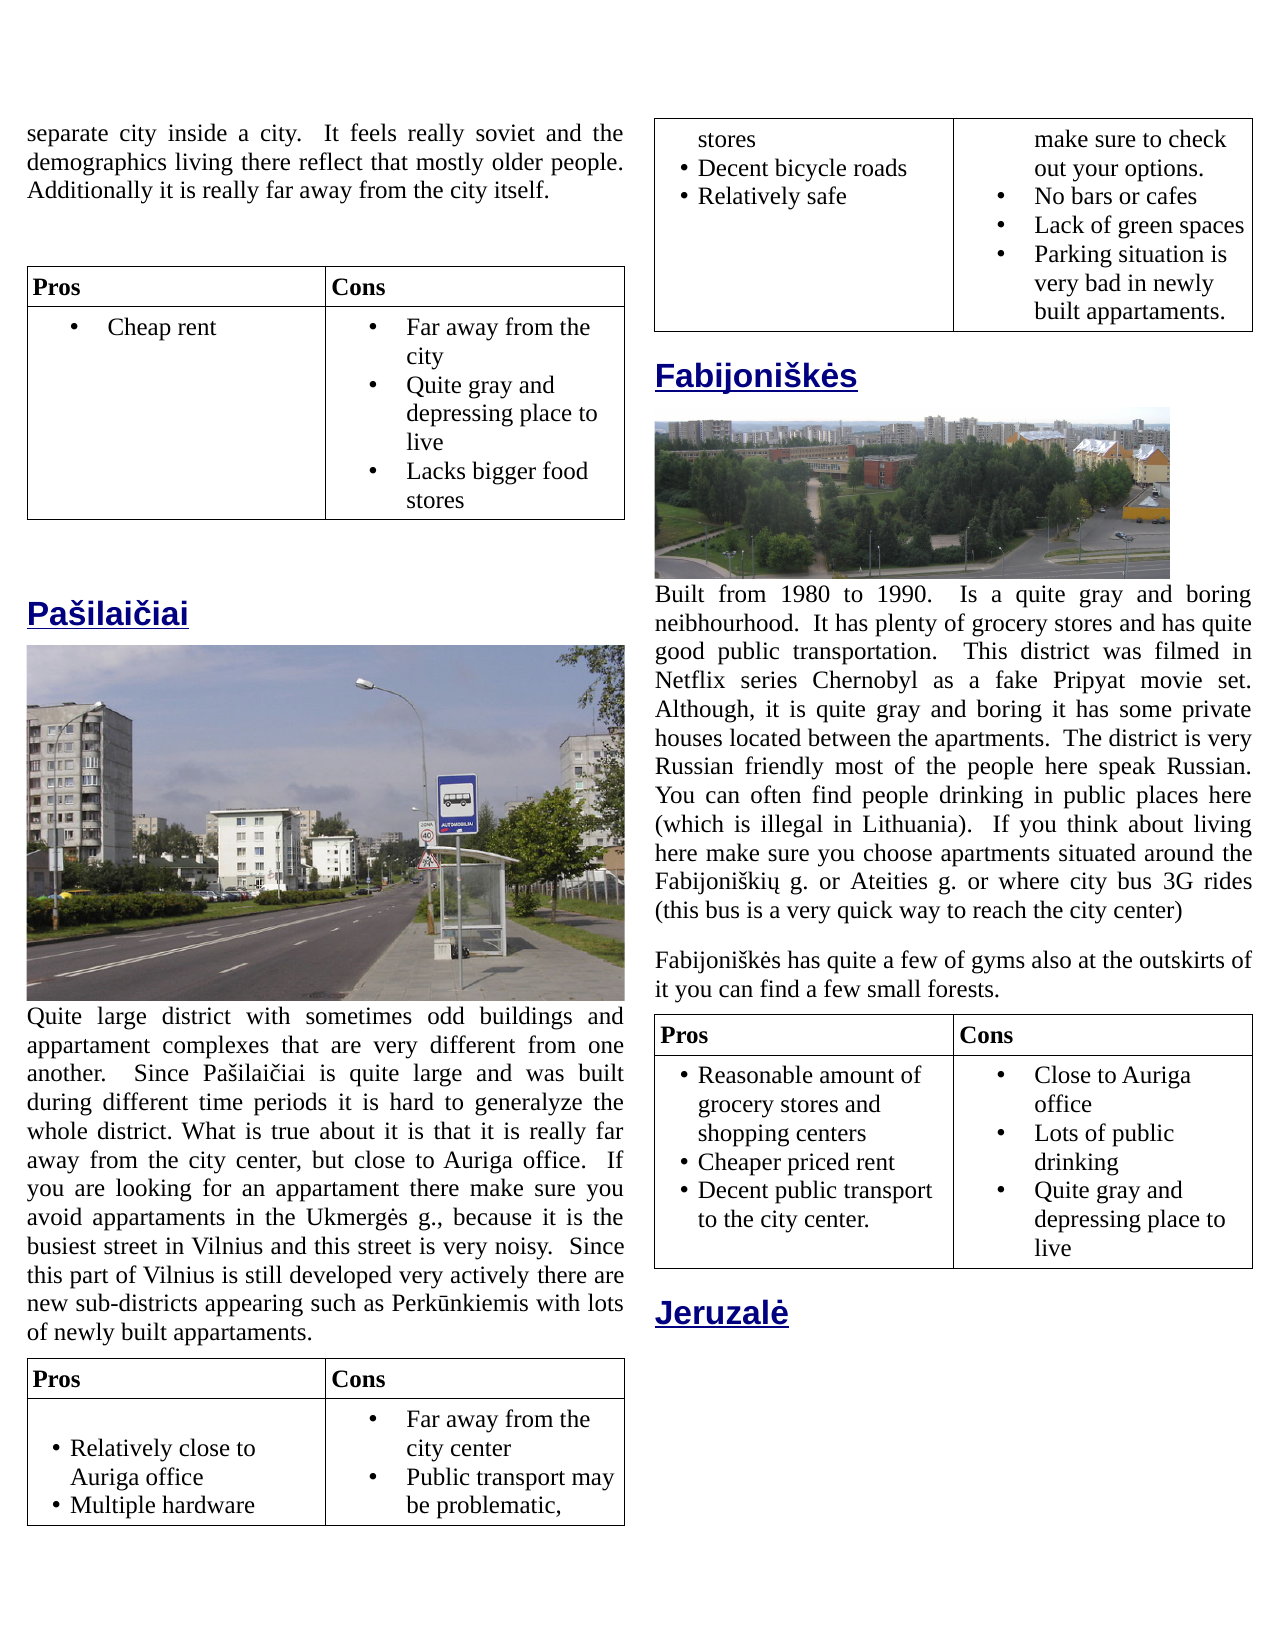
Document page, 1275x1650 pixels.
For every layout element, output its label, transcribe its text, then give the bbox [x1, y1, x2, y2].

table_cell Relatively close to Auriga office Multiple hardware stores Decent bicycle roads Relatively safe [655, 119, 953, 331]
table_cell Relatively close to Auriga office Multiple hardware stores Decent bicycle roads Relatively safe [28, 1399, 325, 1525]
text Fabijoniškės has quite a few of gyms also at the outskirts of it you can find a few small forests. [654, 945, 1252, 1002]
subtitle Fabijoniškės [654, 356, 1252, 395]
table_header Pros [28, 1359, 325, 1398]
table_cell Far away from the city Quite gray and depressing place to live Lacks bigger food stores [326, 307, 624, 519]
table_header Pros [28, 267, 325, 306]
table_cell Reasonable amount of grocery stores and shopping centers Cheaper priced rent Decent public transport to the city center. [655, 1056, 953, 1267]
table_cell Far away from the city center Public transport may be problematic, make sure to check out your options. No bars or cafes Lack of green spaces Parking situation is very bad in newly built appartaments. [326, 1399, 624, 1525]
subtitle Jeruzalė [654, 1293, 1252, 1331]
table_header Cons [954, 1015, 1252, 1055]
table_header Pros [655, 1015, 953, 1055]
picture [26, 645, 625, 1001]
text Quite large district with sometimes odd buildings and appartament complexes that are very different from one another. Since Pašilaičiai is quite large and was built during different time periods it is hard to generalyze the whole district. What is true about it is that it is really far away from the city center, but close to Auriga office. If you are looking for an appartament there make sure you avoid appartaments in the Ukmergės g., because it is the busiest street in Vilnius and this street is very noisy. Since this part of Vilnius is still developed very actively there are new sub-districts appearing such as Perkūnkiemis with lots of newly built appartaments. [27, 1001, 624, 1346]
table_header Cons [326, 1359, 624, 1398]
picture [654, 407, 1170, 579]
text separate city inside a city. It feels really soviet and the demographics living there reflect that mostly older people. Additionally it is really far away from the city itself. [27, 118, 624, 204]
subtitle Pašilaičiai [27, 594, 624, 633]
table_cell Far away from the city center Public transport may be problematic, make sure to check out your options. No bars or cafes Lack of green spaces Parking situation is very bad in newly built appartaments. [954, 119, 1252, 331]
table_header Cons [326, 267, 624, 306]
table_cell Cheap rent [28, 307, 325, 519]
text Built from 1980 to 1990. Is a quite gray and boring neibhourhood. It has plenty of grocery stores and has quite good public transportation. This district was filmed in Netflix series Chernobyl as a fake Pripyat movie set. Although, it is quite gray and boring it has some private houses located between the apartments. The district is very Russian friendly most of the people here speak Russian. You can often find people drinking in public places here (which is illegal in Lithuania). If you think about living here make sure you choose apartments situated around the Fabijoniškių g. or Ateities g. or where city bus 3G rides (this bus is a very quick way to reach the city center) [654, 416, 1252, 924]
table_cell Close to Auriga office Lots of public drinking Quite gray and depressing place to live [954, 1056, 1252, 1267]
